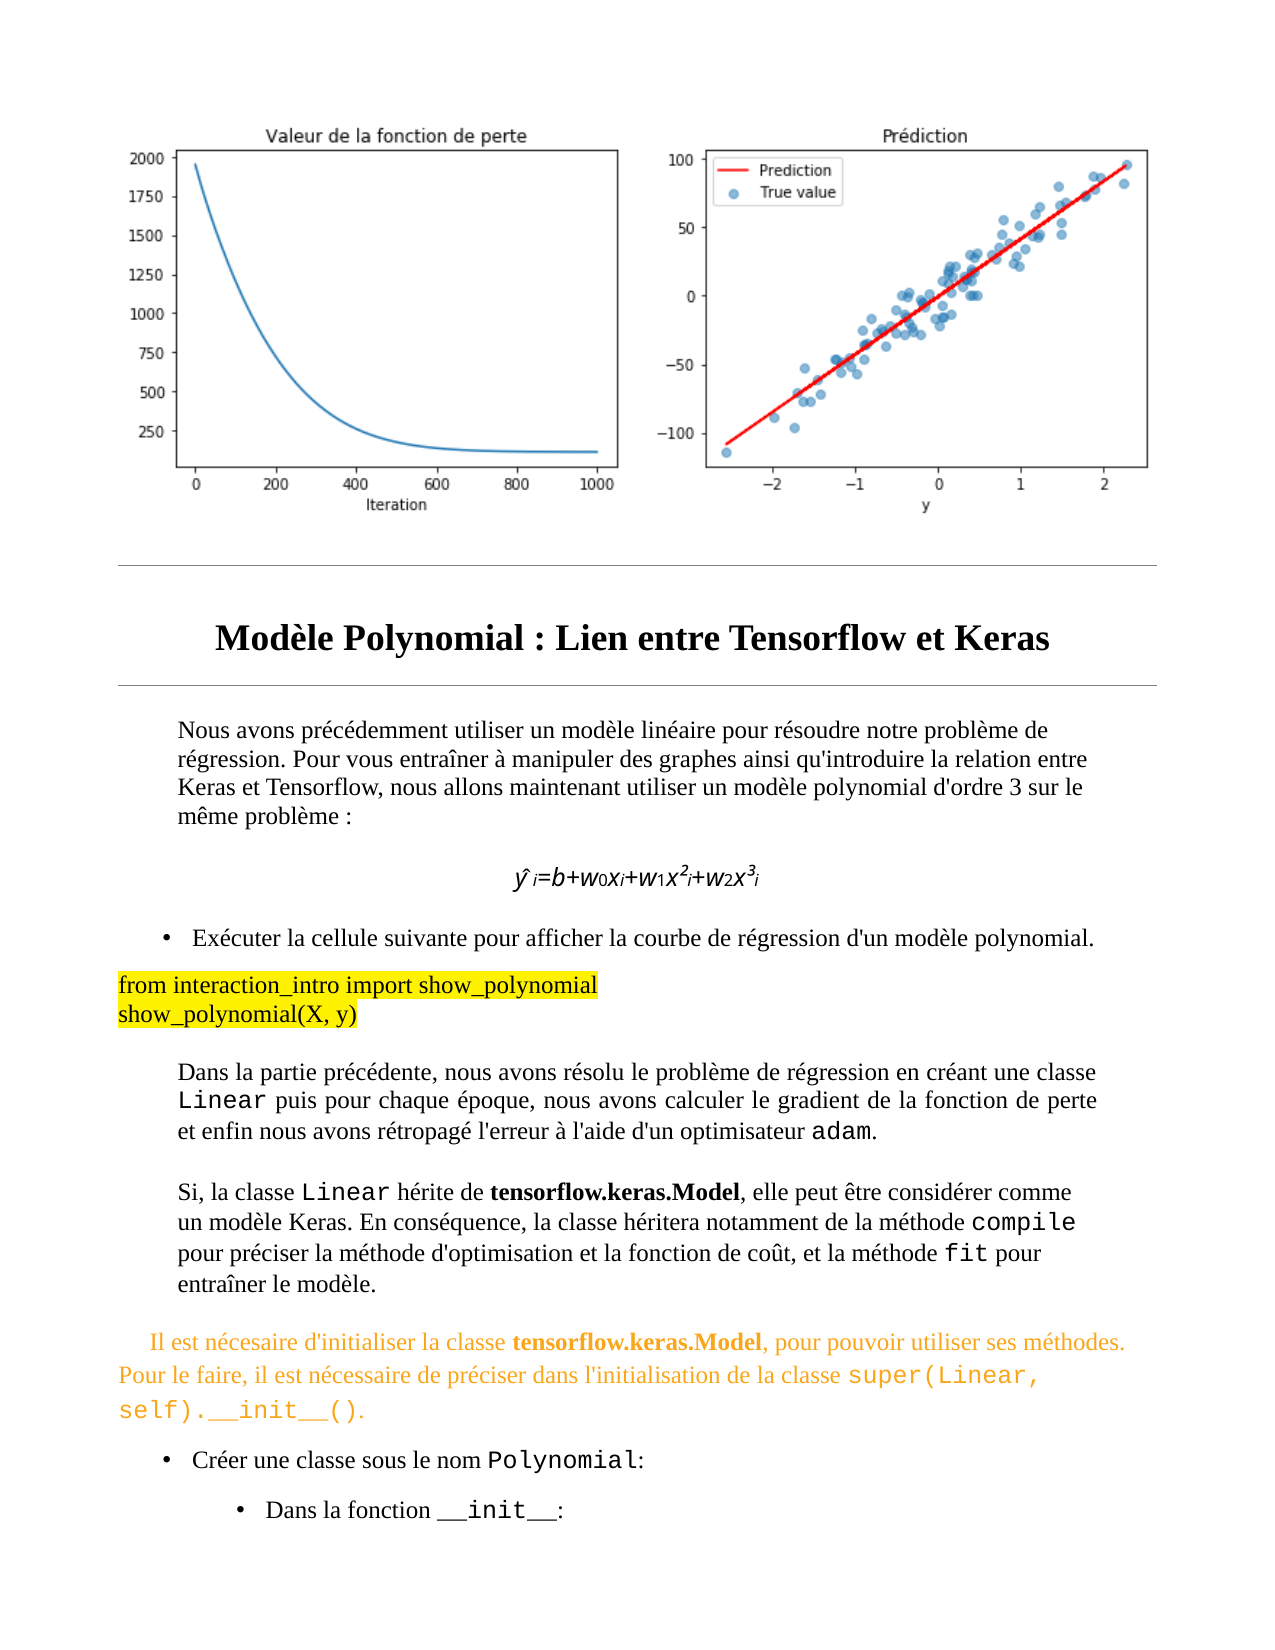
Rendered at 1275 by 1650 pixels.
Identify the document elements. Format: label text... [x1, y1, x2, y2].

text from interaction_intro import show_polynomial [118, 971, 1157, 999]
list Exécuter la cellule suivante pour afficher la courbe de régression d'un modèle polynomial. [162, 923, 1157, 952]
list Dans la fonction __init__: [236, 1496, 1157, 1526]
list Créer une classe sous le nom Polynomial: [162, 1446, 1157, 1476]
text Il est nécesaire d'initialiser la classe tensorflow.keras.Model, pour pouvoir utiliser ses méthodes. Pour le faire, il est nécessaire de préciser dans l'initialisation de la classe super(Linear, self).__init__(). [118, 1327, 1157, 1426]
text Nous avons précédemment utiliser un modèle linéaire pour résoudre notre problème de régression. Pour vous entraîner à manipuler des graphes ainsi qu'introduire la relation entre Keras et Tensorflow, nous allons maintenant utiliser un modèle polynomial d'ordre 3 sur le même problème : [177, 715, 1098, 830]
subtitle Modèle Polynomial : Lien entre Tensorflow et Keras [118, 615, 1157, 658]
text Dans la partie précédente, nous avons résolu le problème de régression en créant une classe Linear puis pour chaque époque, nous avons calculer le gradient de la fonction de perte et enfin nous avons rétropagé l'erreur à l'aide d'un optimisateur adam. [177, 1057, 1098, 1147]
text Si, la classe Linear hérite de tensorflow.keras.Model, elle peut être considérer comme un modèle Keras. En conséquence, la classe héritera notamment de la méthode compile pour préciser la méthode d'optimisation et la fonction de coût, et la méthode fit pour entraîner le modèle. [177, 1177, 1098, 1298]
text ŷ i=b+w0xi+w1x²i+w2x³i [177, 859, 1098, 893]
text show_polynomial(X, y) [118, 999, 1157, 1028]
picture [118, 118, 1157, 522]
